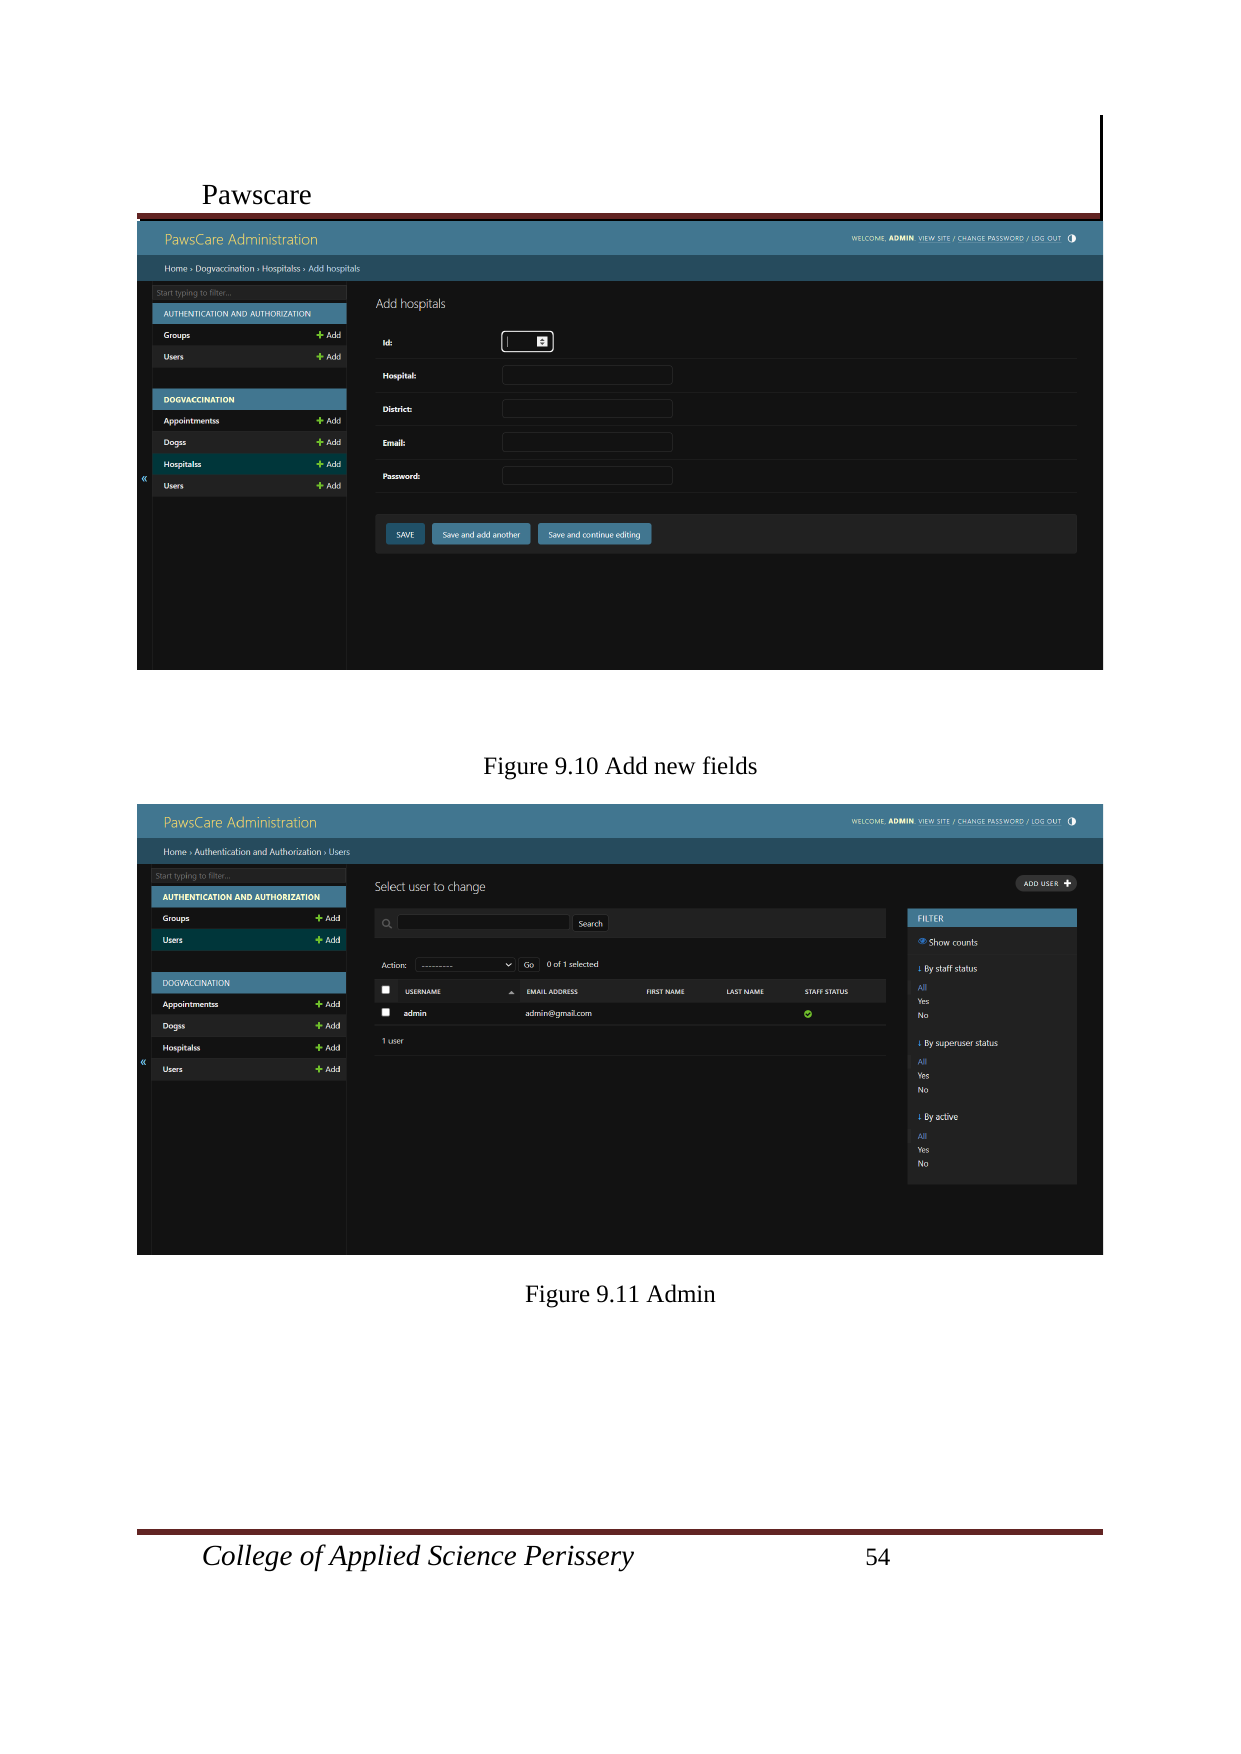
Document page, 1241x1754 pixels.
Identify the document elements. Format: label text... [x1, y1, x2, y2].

text Figure 9.10 Add new fields [137, 751, 1103, 779]
text Figure 9.11 Admin [137, 1279, 1103, 1308]
